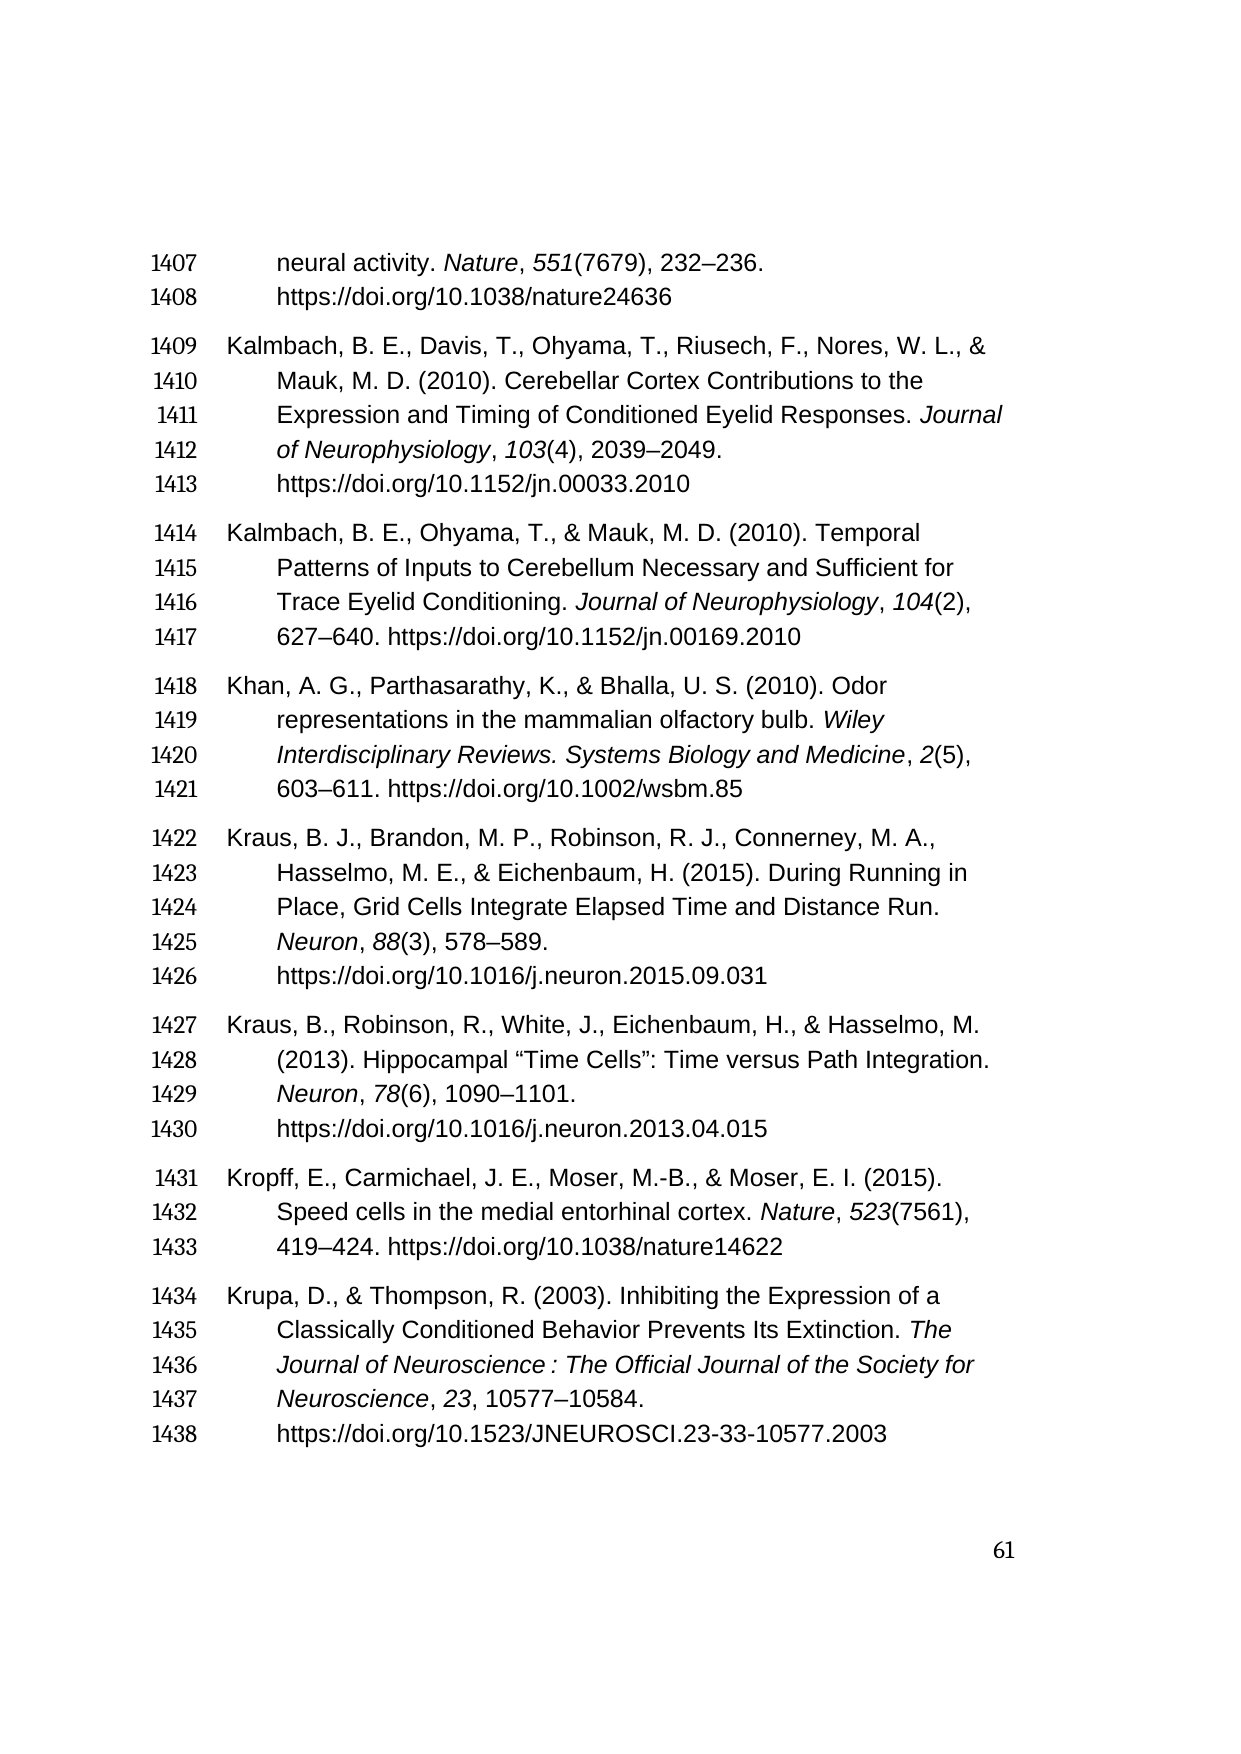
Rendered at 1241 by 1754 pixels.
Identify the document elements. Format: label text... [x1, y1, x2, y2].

text neural activity. Nature, 551(7679), 232–236. https://doi.org/10.1038/nature24636 [226, 248, 1014, 311]
text Krupa, D., & Thompson, R. (2003). Inhibiting the Expression of a Classically Conditioned Behavior Prevents Its Extinction. The Journal of Neuroscience : The Official Journal of the Society for Neuroscience, 23, 10577–10584. https://doi.org/10.1523/JNEUROSCI.23-33-10577.2003 [226, 1281, 1014, 1447]
text Kalmbach, B. E., Davis, T., Ohyama, T., Riusech, F., Nores, W. L., & Mauk, M. D. (2010). Cerebellar Cortex Contributions to the Expression and Timing of Conditioned Eyelid Responses. Journal of Neurophysiology, 103(4), 2039–2049. https://doi.org/10.1152/jn.00033.2010 [226, 331, 1014, 498]
text Kraus, B., Robinson, R., White, J., Eichenbaum, H., & Hasselmo, M. (2013). Hippocampal “Time Cells”: Time versus Path Integration. Neuron, 78(6), 1090–1101. https://doi.org/10.1016/j.neuron.2013.04.015 [226, 1010, 1014, 1142]
text Kalmbach, B. E., Ohyama, T., & Mauk, M. D. (2010). Temporal Patterns of Inputs to Cerebellum Necessary and Sufficient for Trace Eyelid Conditioning. Journal of Neurophysiology, 104(2), 627–640. https://doi.org/10.1152/jn.00169.2010 [226, 518, 1014, 650]
text Kraus, B. J., Brandon, M. P., Robinson, R. J., Connerney, M. A., Hasselmo, M. E., & Eichenbaum, H. (2015). During Running in Place, Grid Cells Integrate Elapsed Time and Distance Run. Neuron, 88(3), 578–589. https://doi.org/10.1016/j.neuron.2015.09.031 [226, 823, 1014, 990]
text Kropff, E., Carmichael, J. E., Moser, M.-B., & Moser, E. I. (2015). Speed cells in the medial entorhinal cortex. Nature, 523(7561), 419–424. https://doi.org/10.1038/nature14622 [226, 1163, 1014, 1260]
text Khan, A. G., Parthasarathy, K., & Bhalla, U. S. (2010). Odor representations in the mammalian olfactory bulb. Wiley Interdisciplinary Reviews. Systems Biology and Medicine, 2(5), 603–611. https://doi.org/10.1002/wsbm.85 [226, 671, 1014, 803]
